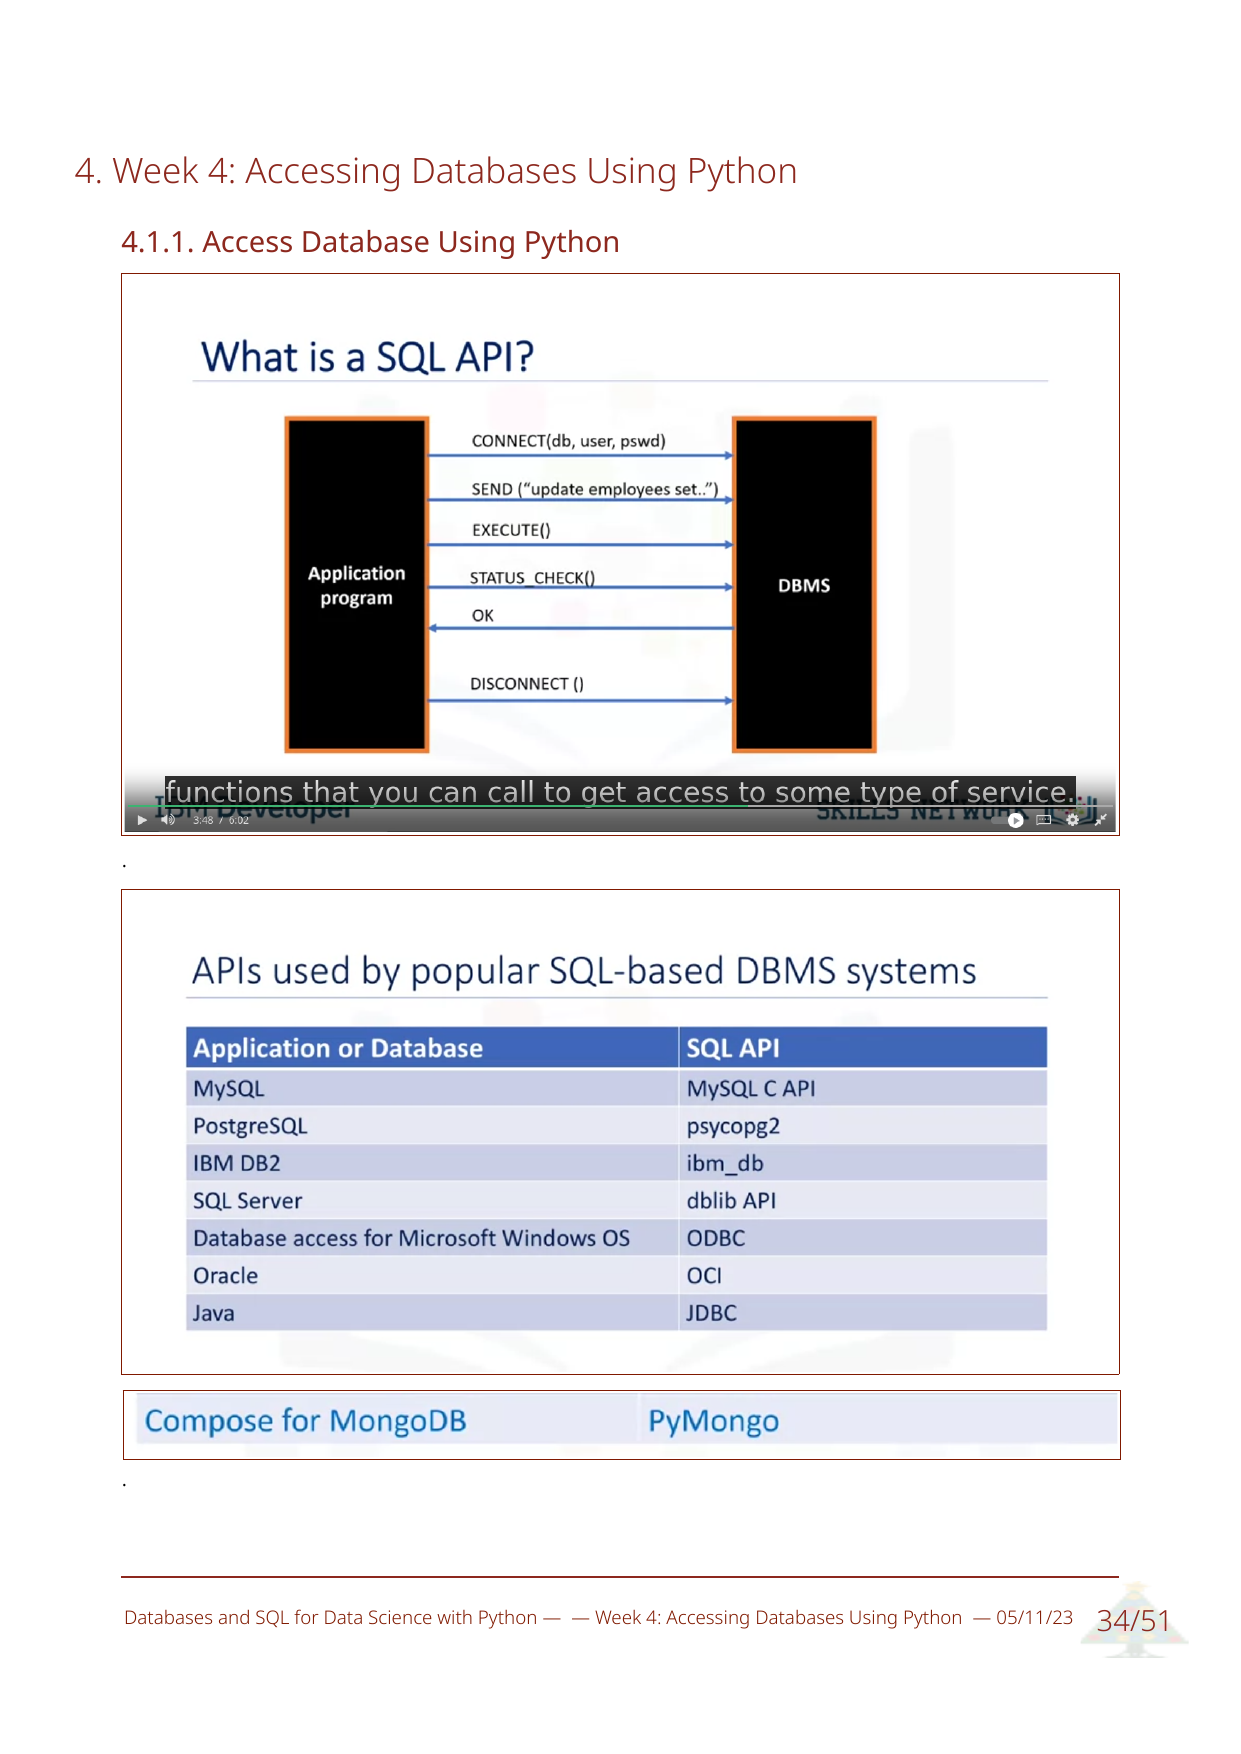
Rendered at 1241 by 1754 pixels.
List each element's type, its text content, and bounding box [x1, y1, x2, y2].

subtitle Access Database Using Python [121, 221, 1119, 261]
text [122, 890, 1119, 1374]
text . [121, 836, 1119, 875]
picture [126, 1393, 1118, 1457]
picture [124, 276, 1116, 832]
text . [121, 1375, 1119, 1494]
text [122, 274, 1119, 835]
picture [124, 892, 1116, 1372]
